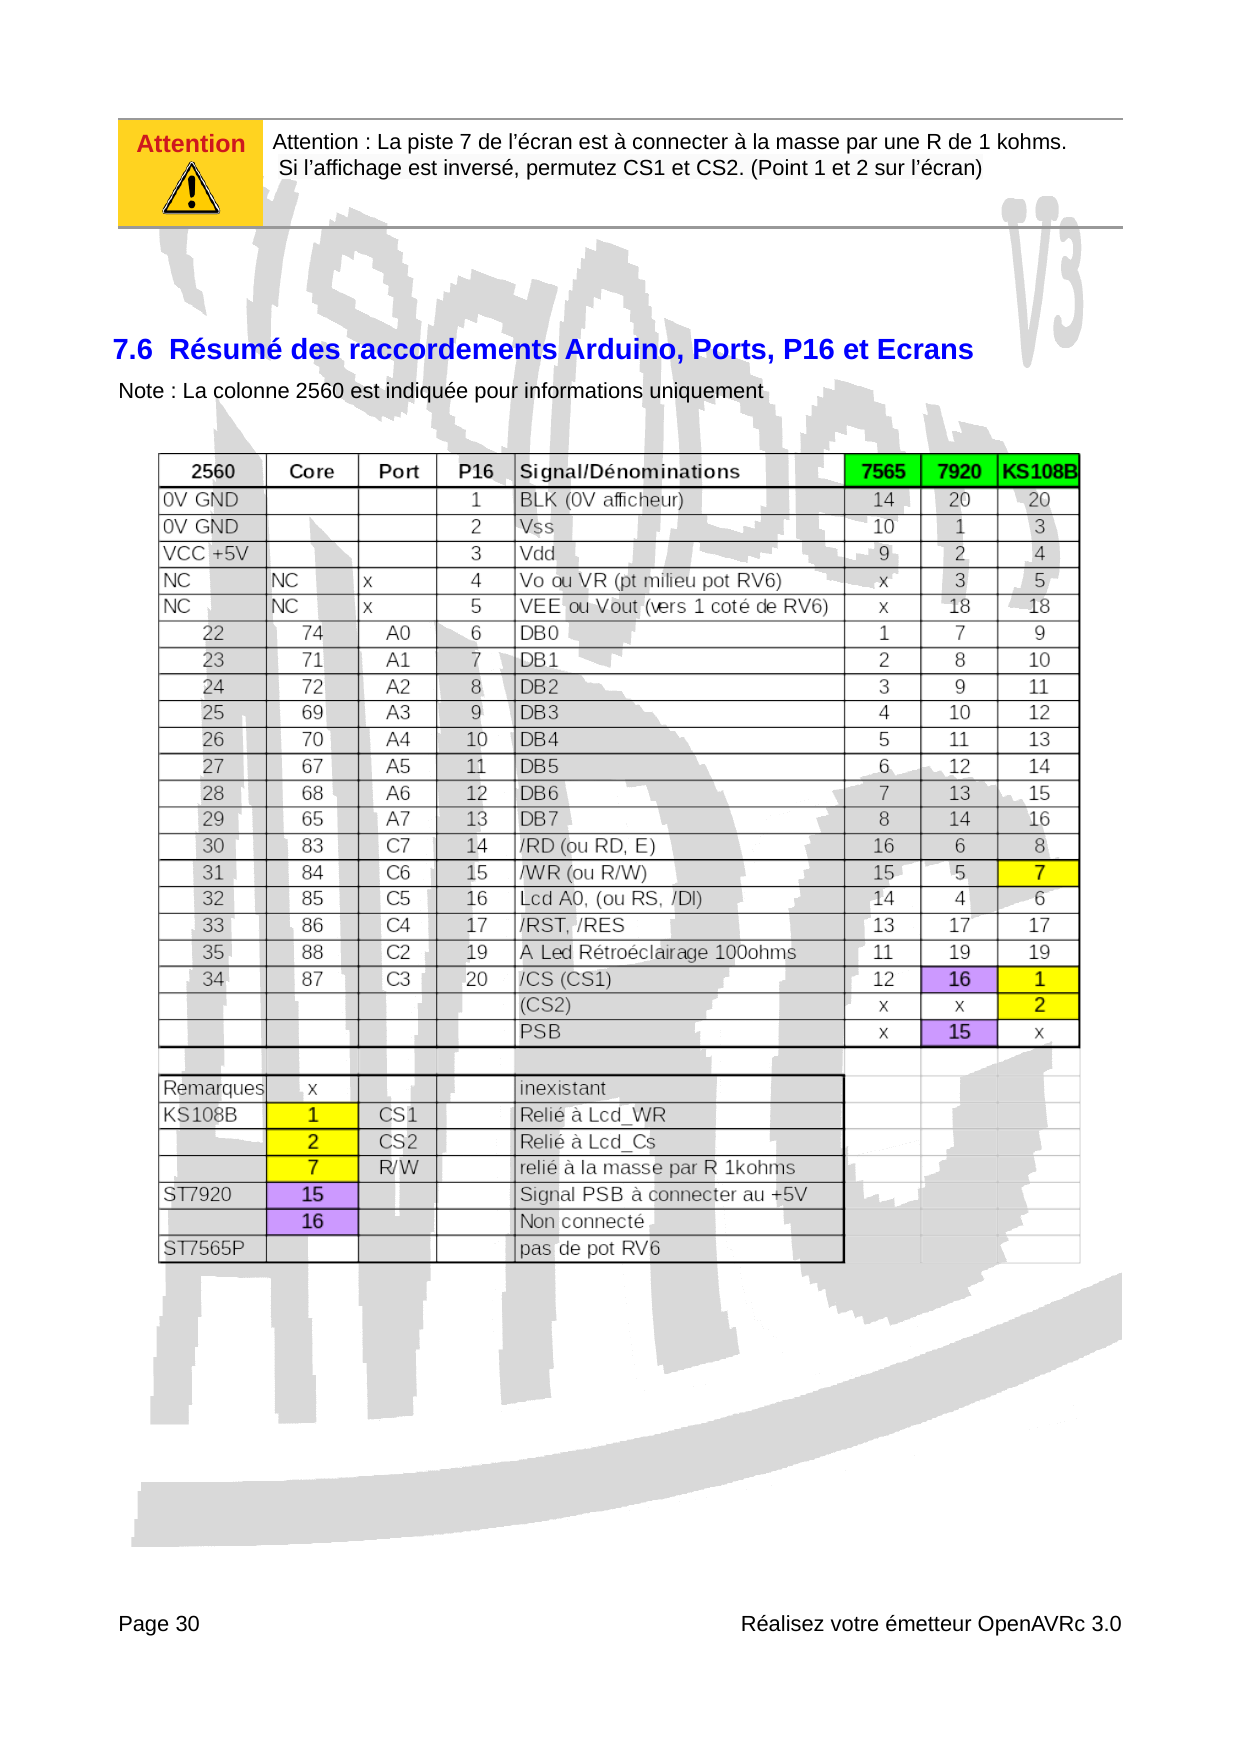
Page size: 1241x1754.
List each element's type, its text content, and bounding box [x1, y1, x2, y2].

table_header Attention [118, 120, 263, 226]
picture [158, 157, 224, 218]
text Note : La colonne 2560 est indiquée pour informations uniquement [118, 378, 1122, 403]
subtitle 7.6 Résumé des raccordements Arduino, Ports, P16 et Ecrans [112, 332, 1122, 366]
table_header Attention : La piste 7 de l’écran est à connecter à la masse par une R de 1 kohms. Si l’affichage est inversé, permutez CS1 et CS2. (Point 1 et 2 sur l’écran) [264, 120, 1122, 226]
